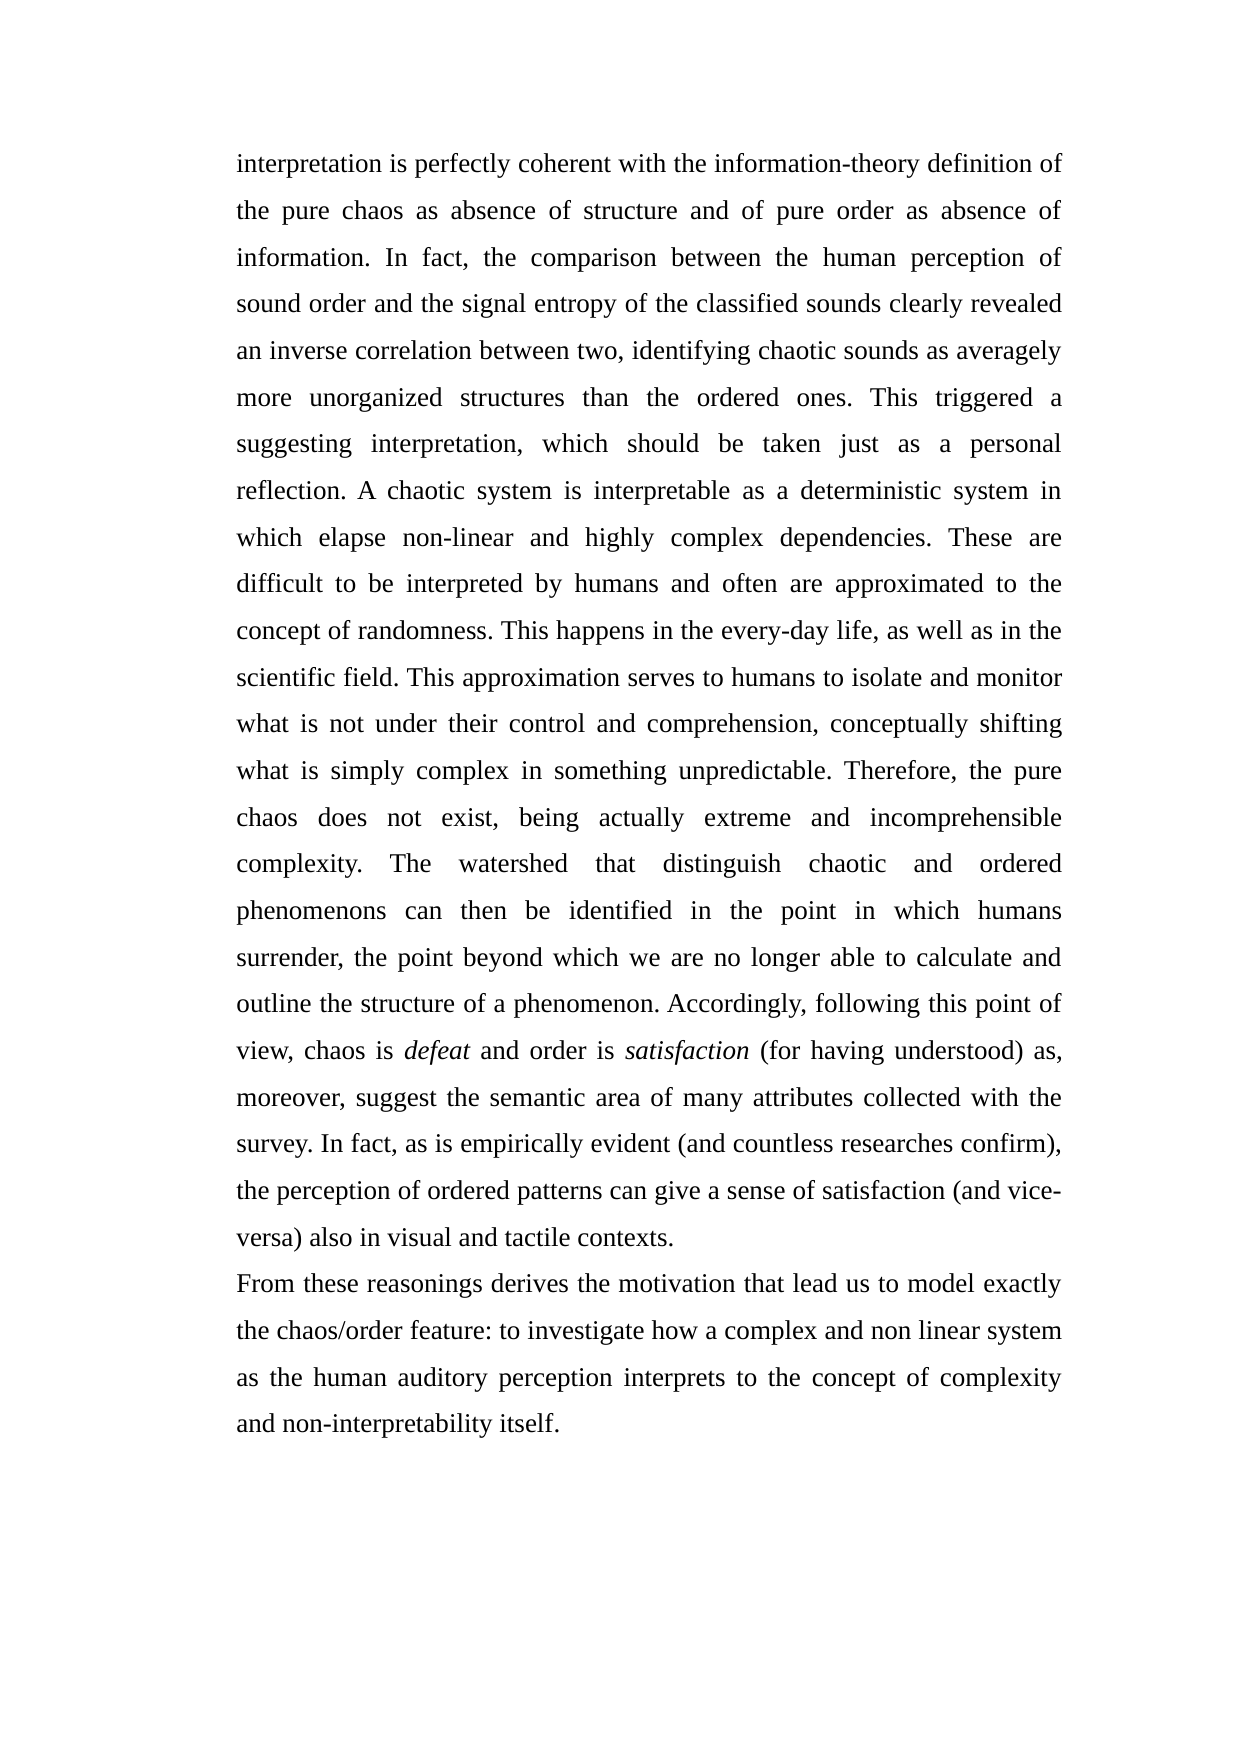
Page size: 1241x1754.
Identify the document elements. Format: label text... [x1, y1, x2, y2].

text From these reasonings derives the motivation that lead us to model exactly the chaos/order feature: to investigate how a complex and non linear system as the human auditory perception interprets to the concept of complexity and non-interpretability itself. [236, 1268, 1063, 1439]
text interpretation is perfectly coherent with the information-theory definition of the pure chaos as absence of structure and of pure order as absence of information. In fact, the comparison between the human perception of sound order and the signal entropy of the classified sounds clearly revealed an inverse correlation between two, identifying chaotic sounds as averagely more unorganized structures than the ordered ones. This triggered a suggesting interpretation, which should be taken just as a personal reflection. A chaotic system is interpretable as a deterministic system in which elapse non-linear and highly complex dependencies. These are difficult to be interpreted by humans and often are approximated to the concept of randomness. This happens in the every-day life, as well as in the scientific field. This approximation serves to humans to isolate and monitor what is not under their control and comprehension, conceptually shifting what is simply complex in something unpredictable. Therefore, the pure chaos does not exist, being actually extreme and incomprehensible complexity. The watershed that distinguish chaotic and ordered phenomenons can then be identified in the point in which humans surrender, the point beyond which we are no longer able to calculate and outline the structure of a phenomenon. Accordingly, following this point of view, chaos is defeat and order is satisfaction (for having understood) as, moreover, suggest the semantic area of many attributes collected with the survey. In fact, as is empirically evident (and countless researches confirm), the perception of ordered patterns can give a sense of satisfaction (and vice-versa) also in visual and tactile contexts. [236, 148, 1063, 1252]
